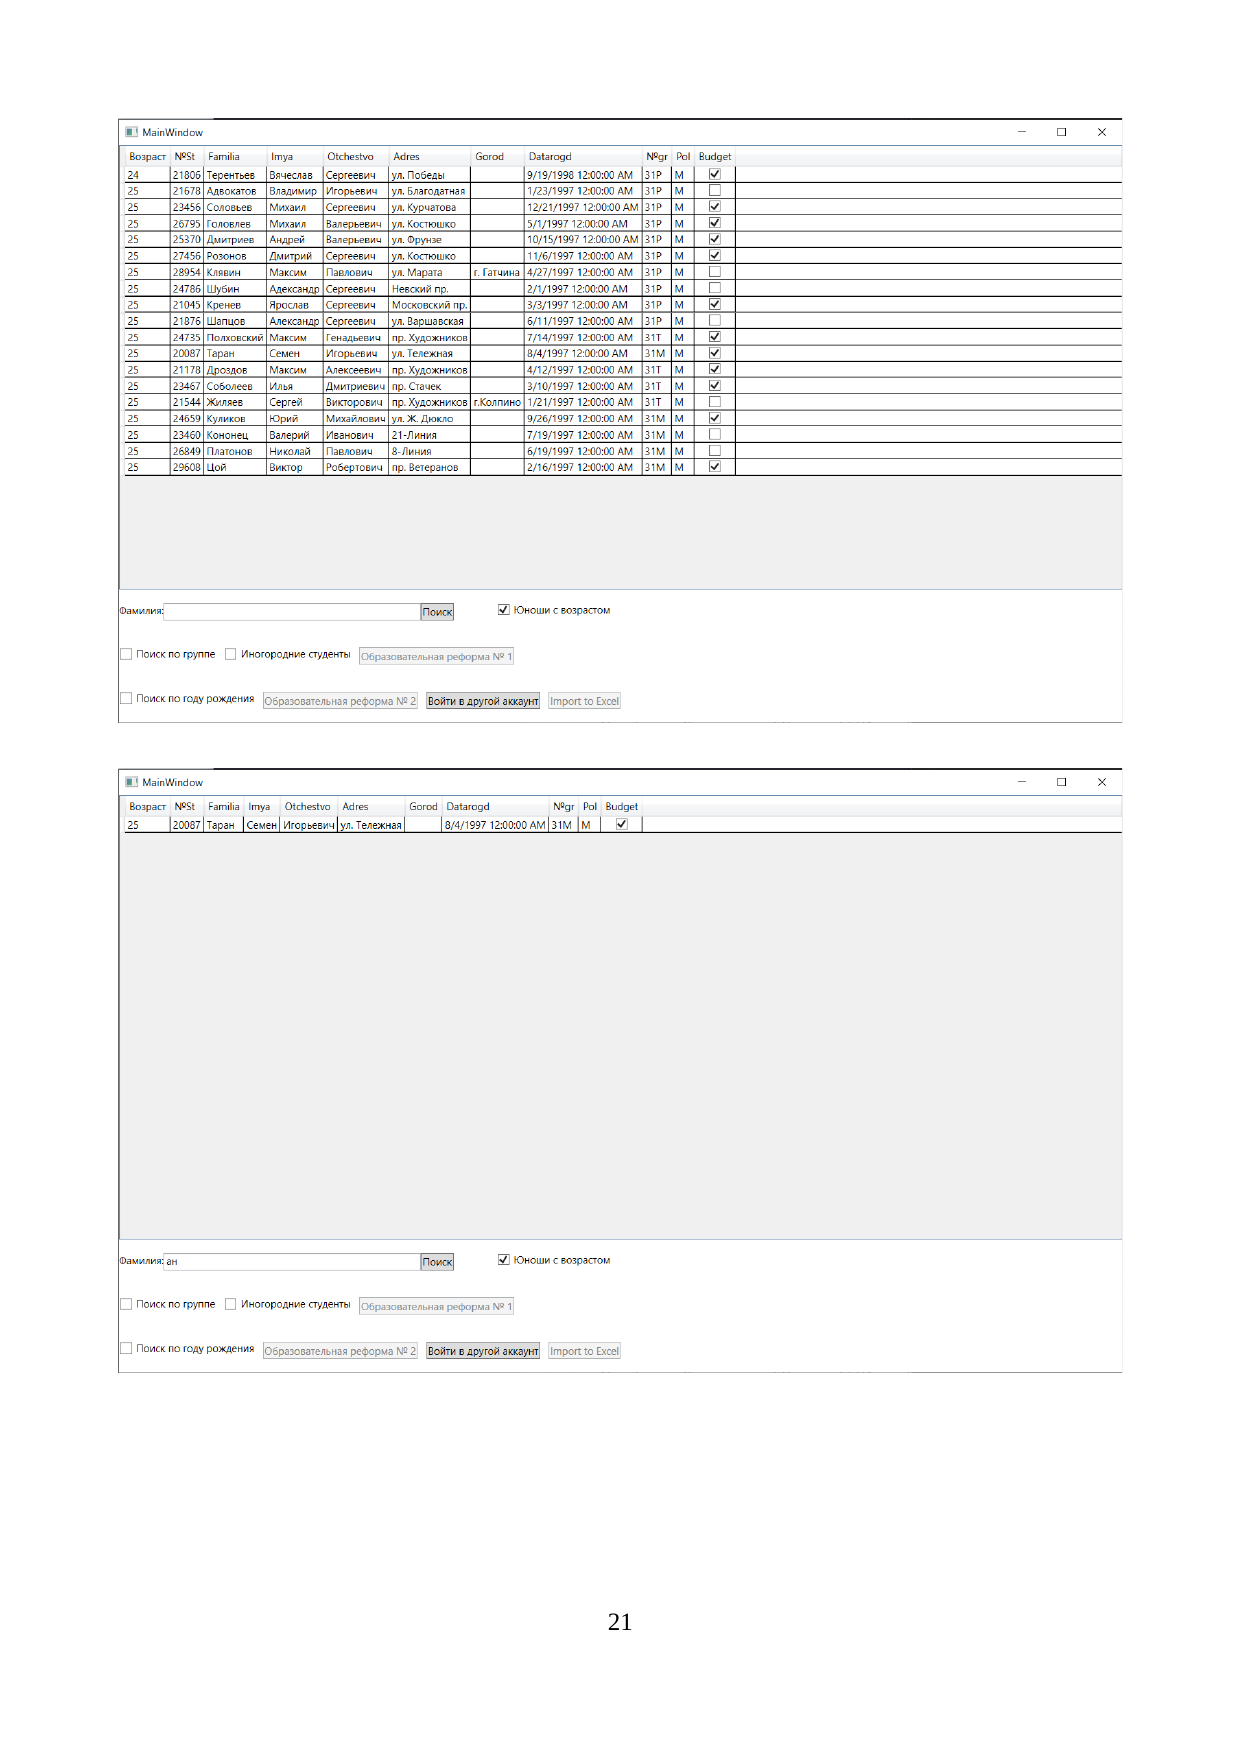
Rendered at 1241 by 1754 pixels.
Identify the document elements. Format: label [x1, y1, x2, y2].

picture [118, 118, 1123, 723]
picture [118, 768, 1123, 1373]
